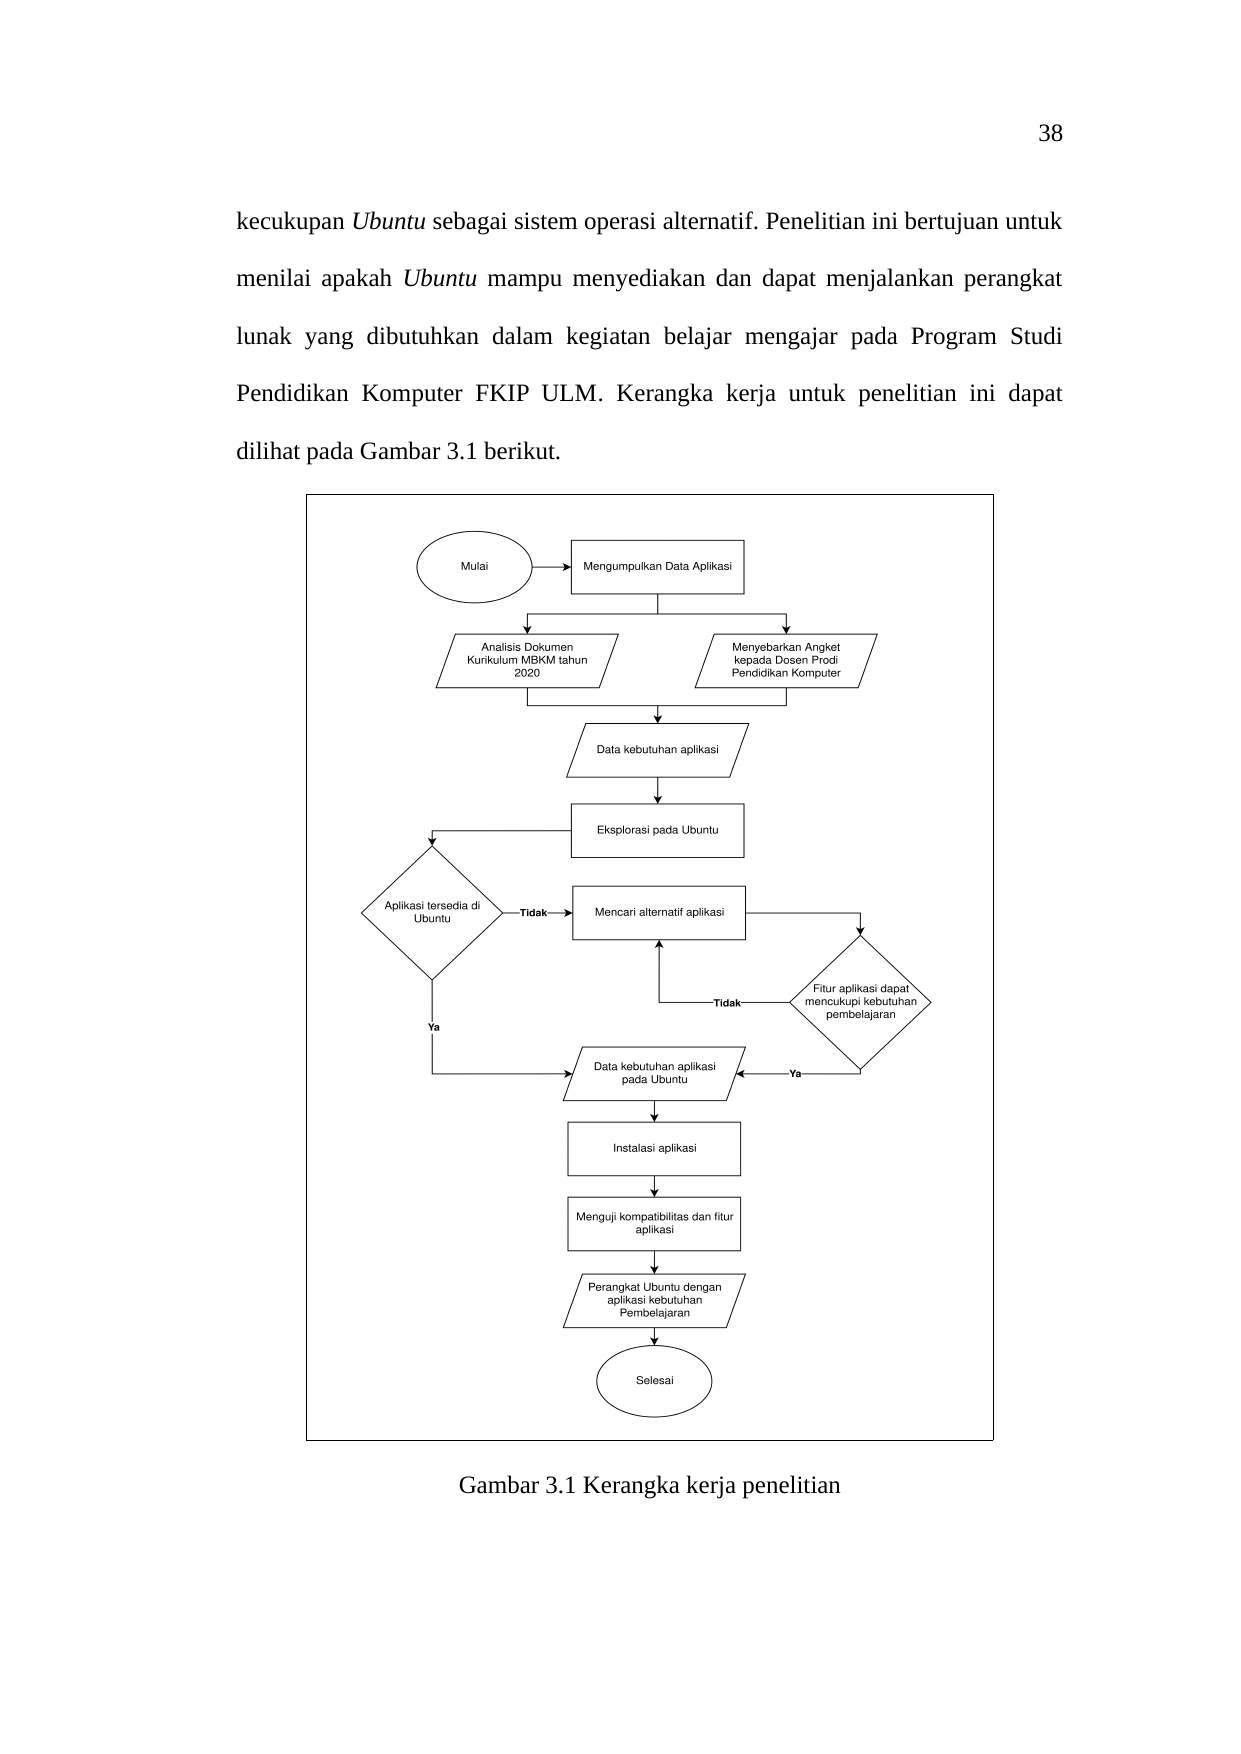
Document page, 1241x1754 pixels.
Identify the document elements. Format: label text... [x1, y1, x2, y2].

picture [309, 496, 990, 1438]
text kecukupan Ubuntu sebagai sistem operasi alternatif. Penelitian ini bertujuan untuk menilai apakah Ubuntu mampu menyediakan dan dapat menjalankan perangkat lunak yang dibutuhkan dalam kegiatan belajar mengajar pada Program Studi Pendidikan Komputer FKIP ULM. Kerangka kerja untuk penelitian ini dapat dilihat pada Gambar 3.1 berikut. [236, 206, 1063, 465]
text Gambar 3.1 Kerangka kerja penelitian [306, 1441, 993, 1499]
